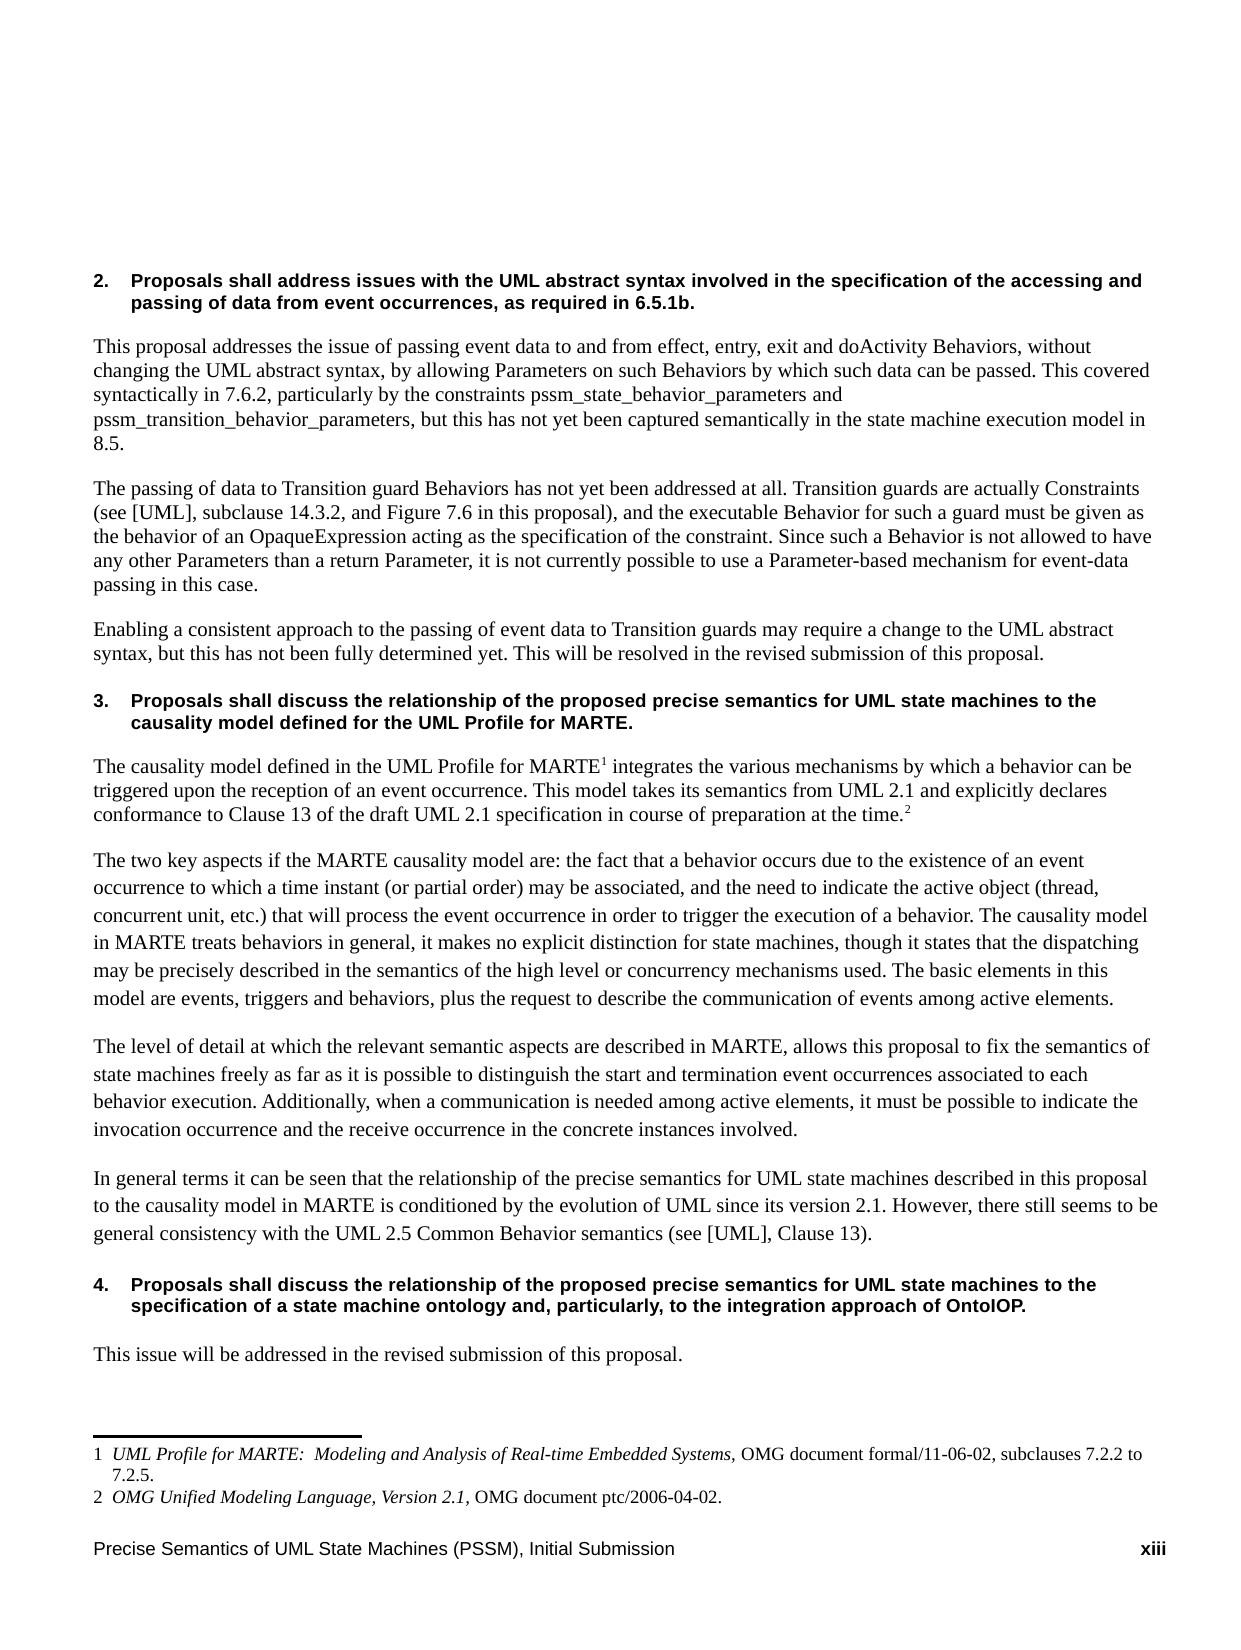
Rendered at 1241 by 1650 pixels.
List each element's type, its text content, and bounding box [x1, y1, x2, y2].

text This proposal addresses the issue of passing event data to and from effect, entry, exit and doActivity Behaviors, without changing the UML abstract syntax, by allowing Parameters on such Behaviors by which such data can be passed. This covered syntactically in 7.6.2, particularly by the constraints pssm_state_behavior_parameters and pssm_transition_behavior_parameters, but this has not yet been captured semantically in the state machine execution model in 8.5. [93, 334, 1164, 454]
text Enabling a consistent approach to the passing of event data to Transition guards may require a change to the UML abstract syntax, but this has not been fully determined yet. This will be resolved in the revised submission of this proposal. [93, 617, 1164, 665]
text The two key aspects if the MARTE causality model are: the fact that a behavior occurs due to the existence of an event occurrence to which a time instant (or partial order) may be associated, and the need to indicate the active object (thread, concurrent unit, etc.) that will process the event occurrence in order to trigger the execution of a behavior. The causality model in MARTE treats behaviors in general, it makes no explicit distinction for state machines, though it states that the dispatching may be precisely described in the semantics of the high level or concurrency mechanisms used. The basic elements in this model are events, triggers and behaviors, plus the request to describe the communication of events among active elements. [93, 847, 1164, 1009]
text In general terms it can be seen that the relationship of the precise semantics for UML state machines described in this proposal to the causality model in MARTE is conditioned by the evolution of UML since its version 2.1. However, there still seems to be general consistency with the UML 2.5 Common Behavior semantics (see [UML], Clause 13). [93, 1166, 1164, 1245]
text The causality model defined in the UML Profile for MARTE integrates the various mechanisms by which a behavior can be triggered upon the reception of an event occurrence. This model takes its semantics from UML 2.1 and explicitly declares conformance to Clause 13 of the draft UML 2.1 specification in course of preparation at the time. [93, 754, 1164, 826]
text The level of detail at which the relevant semantic aspects are described in MARTE, allows this proposal to fix the semantics of state machines freely as far as it is possible to distinguish the start and termination event occurrences associated to each behavior execution. Additionally, when a communication is needed among active elements, it must be possible to indicate the invocation occurrence and the receive occurrence in the concrete instances involved. [93, 1034, 1164, 1141]
subtitle This issue will be addressed in the revised submission of this proposal. [93, 1342, 1164, 1366]
text UML Profile for MARTE: Modeling and Analysis of Real-time Embedded Systems, OMG document formal/11-06-02, subclauses 7.2.2 to 7.2.5. [93, 1443, 1164, 1486]
subtitle Proposals shall discuss the relationship of the proposed precise semantics for UML state machines to the specification of a state machine ontology and, particularly, to the integration approach of OntoIOP. [93, 1273, 1164, 1317]
text The passing of data to Transition guard Behaviors has not yet been addressed at all. Transition guards are actually Constraints (see [UML], subclause 14.3.2, and Figure 7.6 in this proposal), and the executable Behavior for such a guard must be given as the behavior of an OpaqueExpression acting as the specification of the constraint. Since such a Behavior is not allowed to have any other Parameters than a return Parameter, it is not currently possible to use a Parameter-based mechanism for event-data passing in this case. [93, 476, 1164, 596]
text OMG Unified Modeling Language, Version 2.1, OMG document ptc/2006-04-02. [93, 1486, 1164, 1507]
subtitle Proposals shall discuss the relationship of the proposed precise semantics for UML state machines to the causality model defined for the UML Profile for MARTE. [93, 690, 1164, 733]
subtitle Proposals shall address issues with the UML abstract syntax involved in the specification of the accessing and passing of data from event occurrences, as required in 6.5.1b. [93, 270, 1164, 313]
